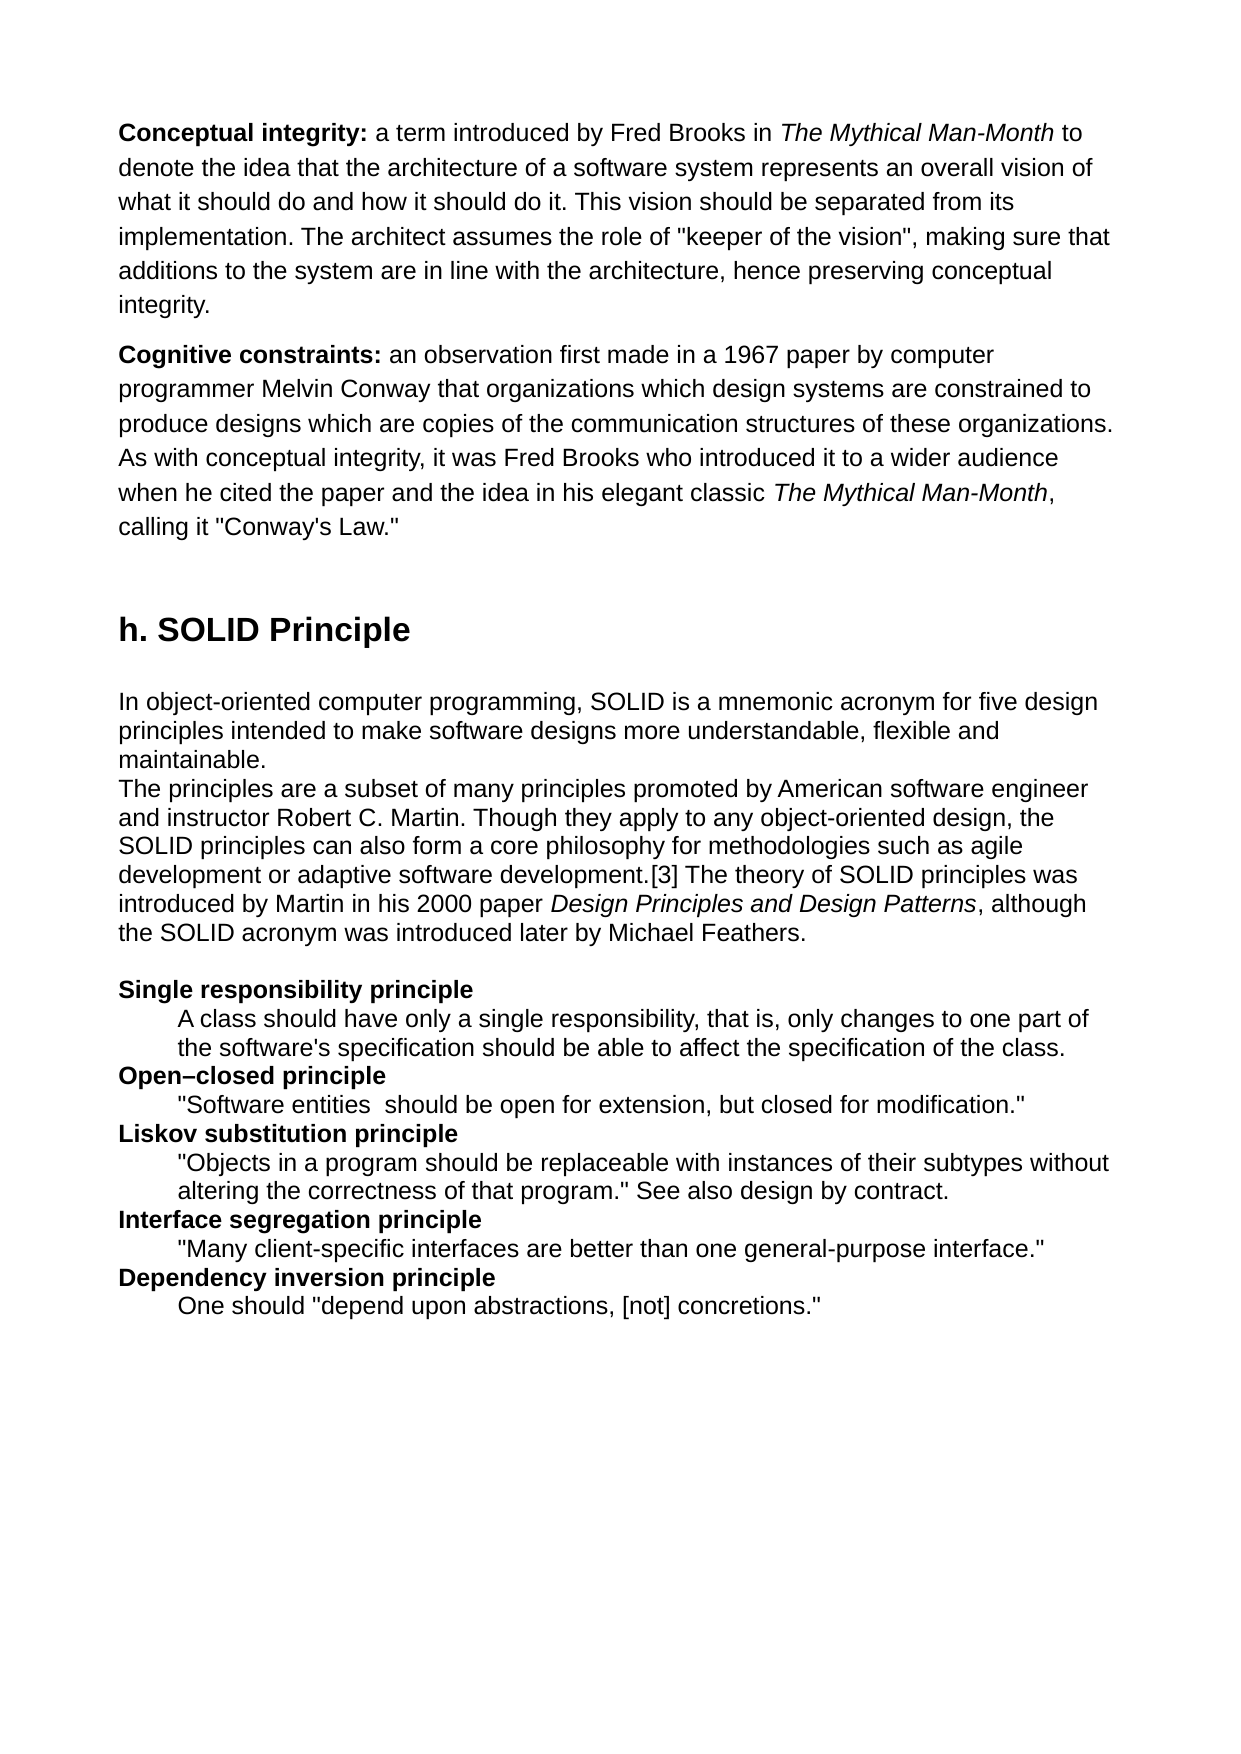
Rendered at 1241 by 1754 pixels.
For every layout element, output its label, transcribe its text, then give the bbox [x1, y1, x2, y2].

text Cognitive constraints: an observation first made in a 1967 paper by computer programmer Melvin Conway that organizations which design systems are constrained to produce designs which are copies of the communication structures of these organizations. As with conceptual integrity, it was Fred Brooks who introduced it to a wider audience when he cited the paper and the idea in his elegant classic The Mythical Man-Month, calling it "Conway's Law." [118, 339, 1122, 541]
list One should "depend upon abstractions, [not] concretions." [177, 1291, 1122, 1320]
list A class should have only a single responsibility, that is, only changes to one part of the software's specification should be able to affect the specification of the class. [177, 1004, 1122, 1061]
subtitle Interface segregation principle [118, 1205, 1122, 1234]
text The principles are a subset of many principles promoted by American software engineer and instructor Robert C. Martin. Though they apply to any object-oriented design, the SOLID principles can also form a core philosophy for methodologies such as agile development or adaptive software development.[3] The theory of SOLID principles was introduced by Martin in his 2000 paper Design Principles and Design Patterns, although the SOLID acronym was introduced later by Michael Feathers. [118, 774, 1122, 946]
text h. SOLID Principle [118, 610, 1122, 649]
text Conceptual integrity: a term introduced by Fred Brooks in The Mythical Man-Month to denote the idea that the architecture of a software system represents an overall vision of what it should do and how it should do it. This vision should be separated from its implementation. The architect assumes the role of "keeper of the vision", making sure that additions to the system are in line with the architecture, hence preserving conceptual integrity. [118, 118, 1122, 319]
text In object-oriented computer programming, SOLID is a mnemonic acronym for five design principles intended to make software designs more understandable, flexible and maintainable. [118, 687, 1122, 774]
subtitle Open–closed principle [118, 1061, 1122, 1090]
list "Objects in a program should be replaceable with instances of their subtypes without altering the correctness of that program." See also design by contract. [177, 1147, 1122, 1205]
list "Software entities should be open for extension, but closed for modification." [177, 1090, 1122, 1119]
subtitle Dependency inversion principle [118, 1262, 1122, 1291]
subtitle Liskov substitution principle [118, 1119, 1122, 1147]
subtitle Single responsibility principle [118, 975, 1122, 1004]
list "Many client-specific interfaces are better than one general-purpose interface." [177, 1234, 1122, 1262]
